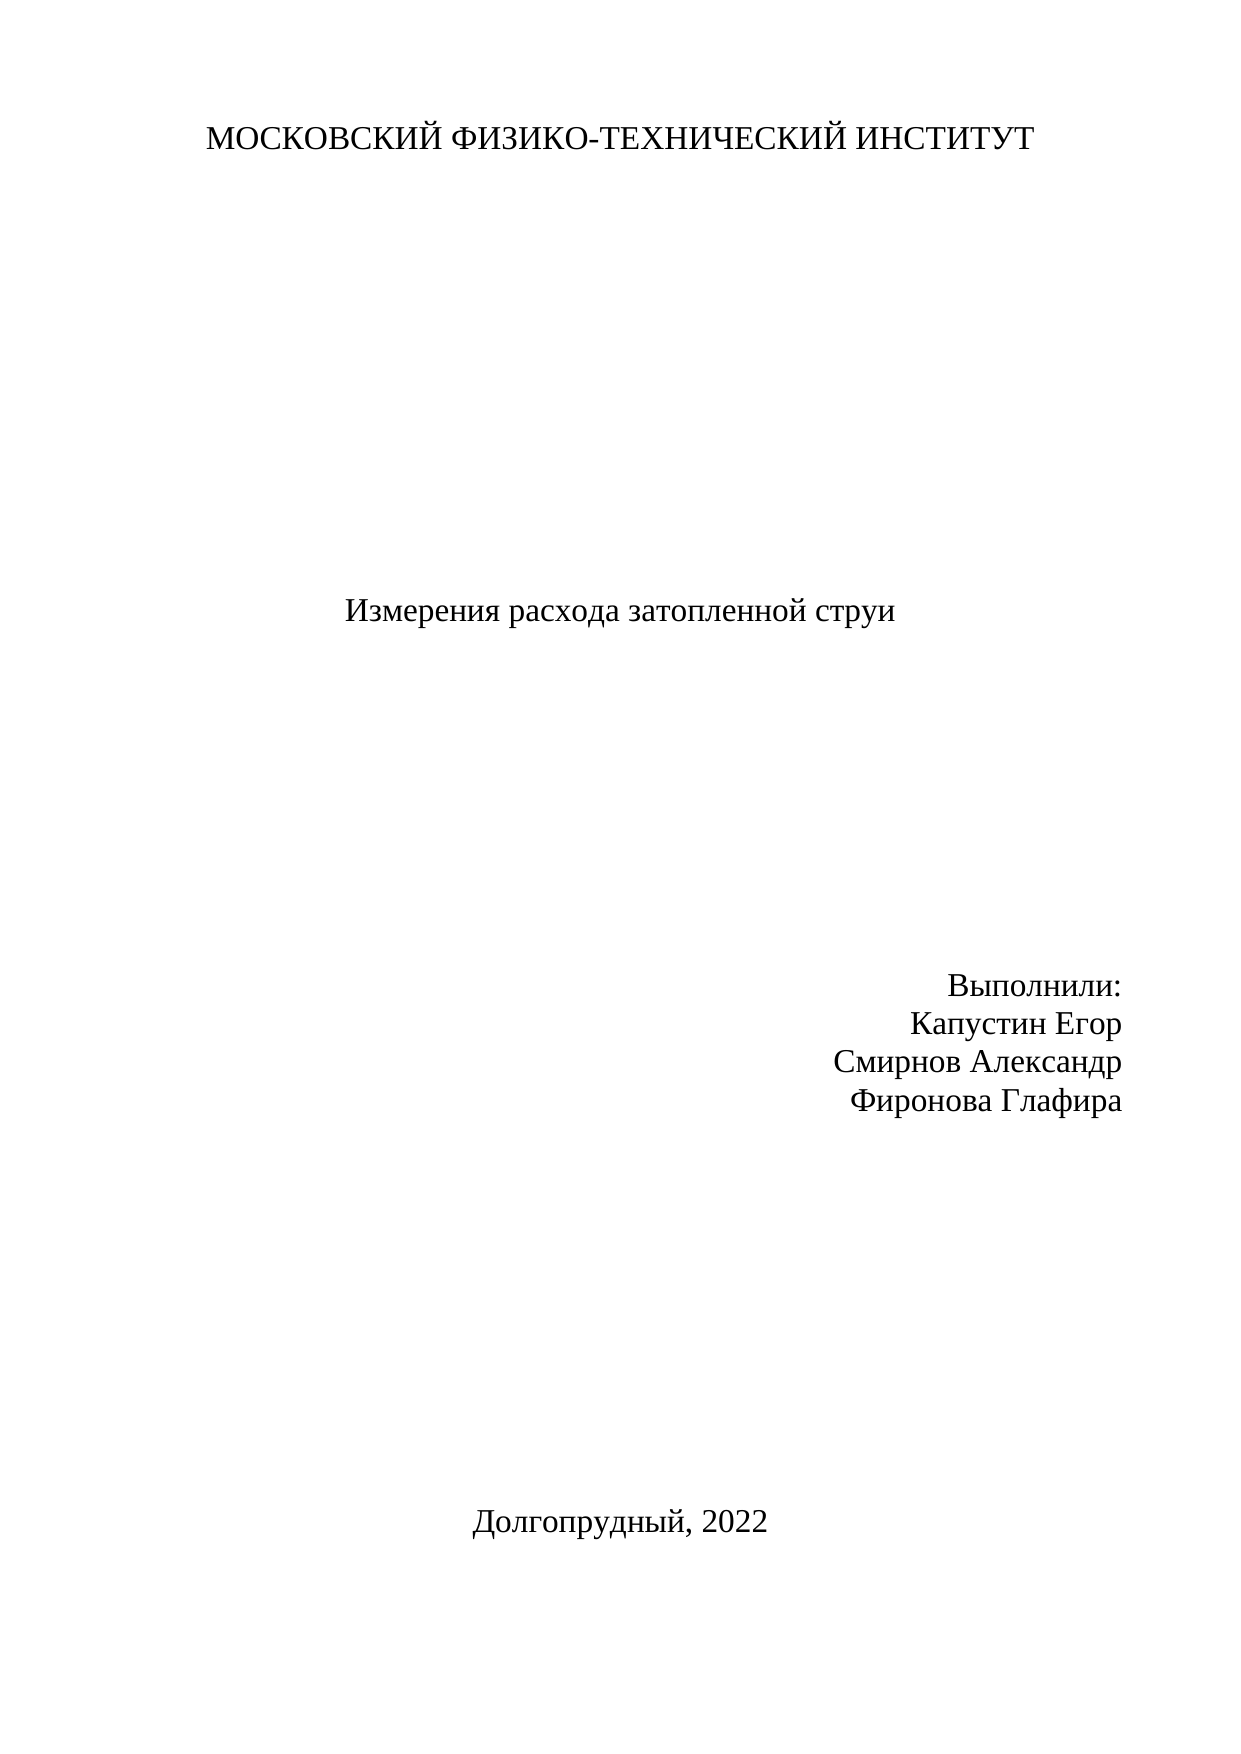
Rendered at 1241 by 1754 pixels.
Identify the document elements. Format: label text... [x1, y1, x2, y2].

text Фиронова Глафира [118, 1080, 1122, 1118]
text МОСКОВСКИЙ ФИЗИКО-ТЕХНИЧЕСКИЙ ИНСТИТУТ [118, 118, 1122, 156]
text Измерения расхода затопленной струи [118, 591, 1122, 629]
text Смирнов Александр [118, 1042, 1122, 1080]
text Долгопрудный, 2022 [118, 1502, 1122, 1540]
text Капустин Егор [118, 1003, 1122, 1042]
text Выполнили: [118, 965, 1122, 1003]
